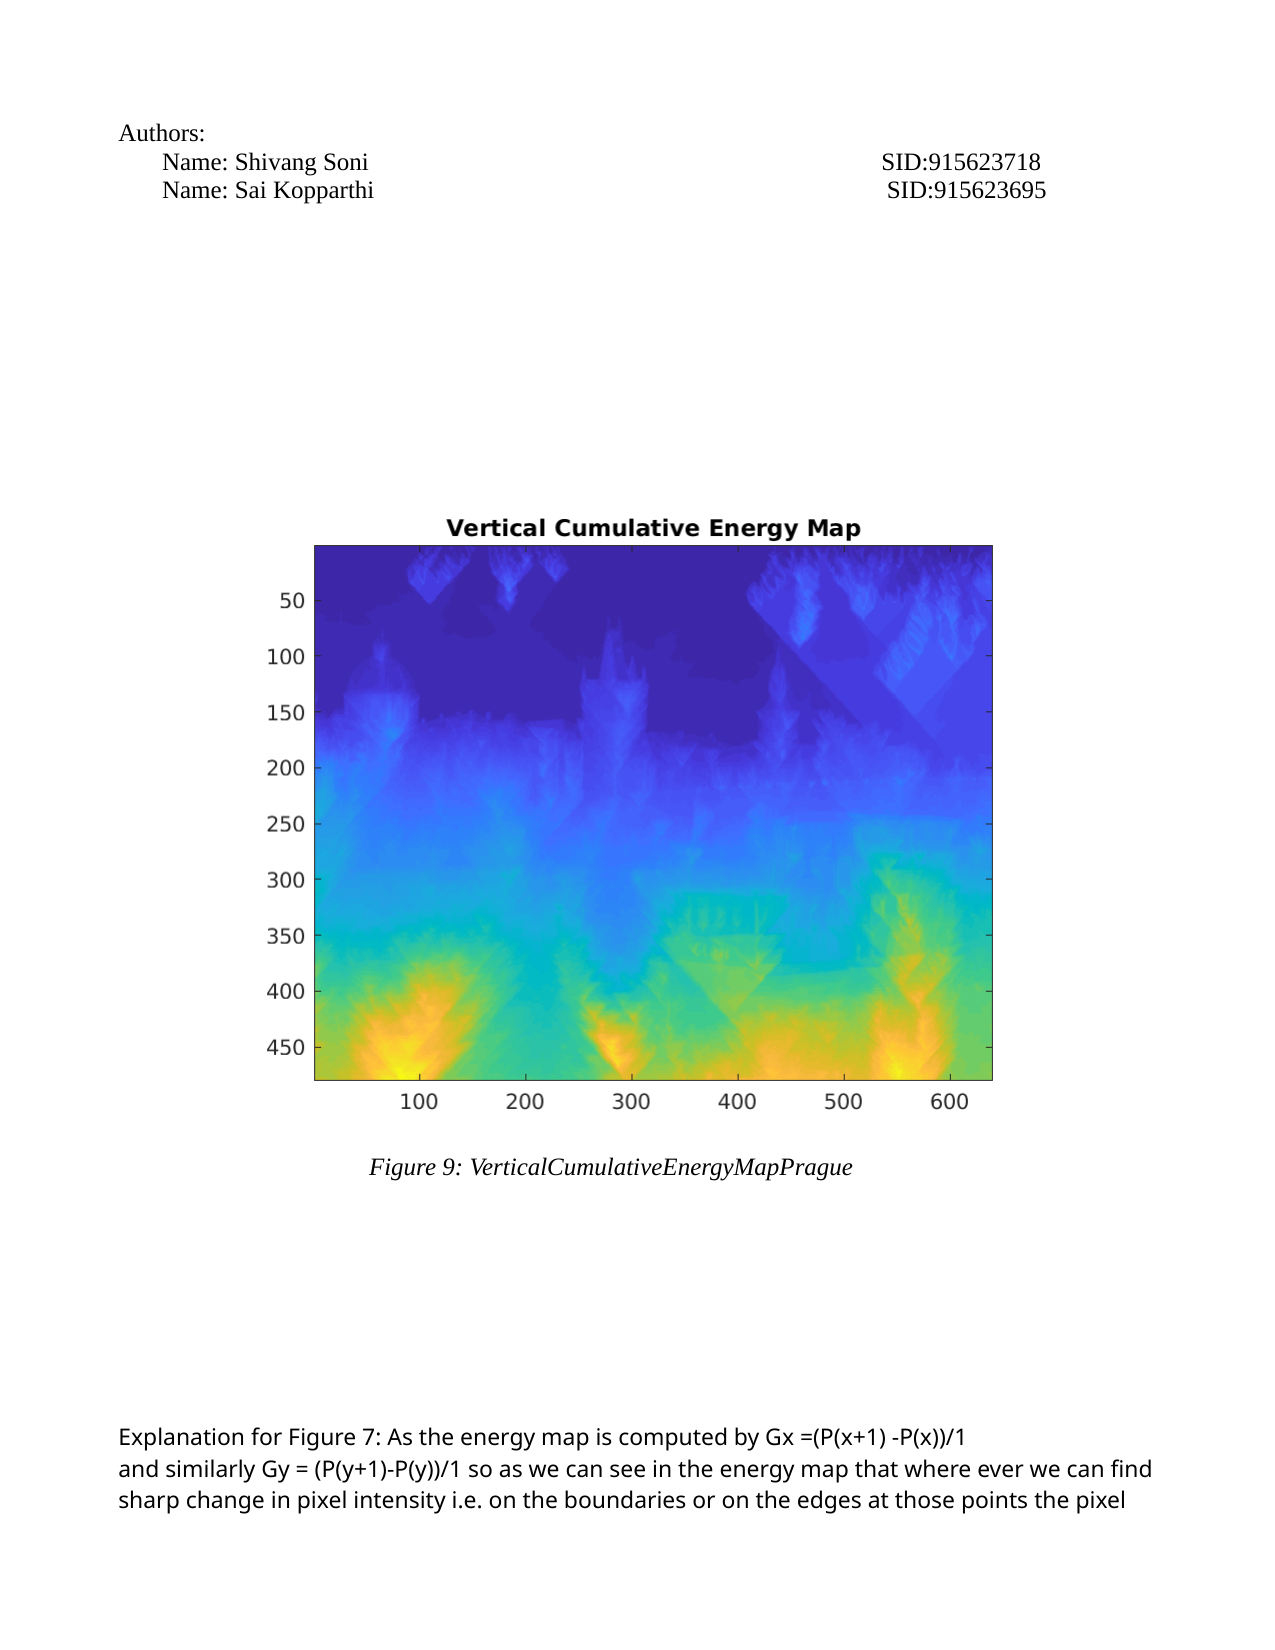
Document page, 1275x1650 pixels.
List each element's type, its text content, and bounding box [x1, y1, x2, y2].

picture [200, 496, 1075, 1153]
text Figure 9: VerticalCumulativeEnergyMapPrague [200, 1153, 1075, 1181]
text Explanation for Figure 7: As the energy map is computed by Gx =(P(x+1) -P(x))/1 [118, 1421, 1157, 1453]
text and similarly Gy = (P(y+1)-P(y))/1 so as we can see in the energy map that where ever we can find sharp change in pixel intensity i.e. on the boundaries or on the edges at those points the pixel [118, 1453, 1157, 1515]
